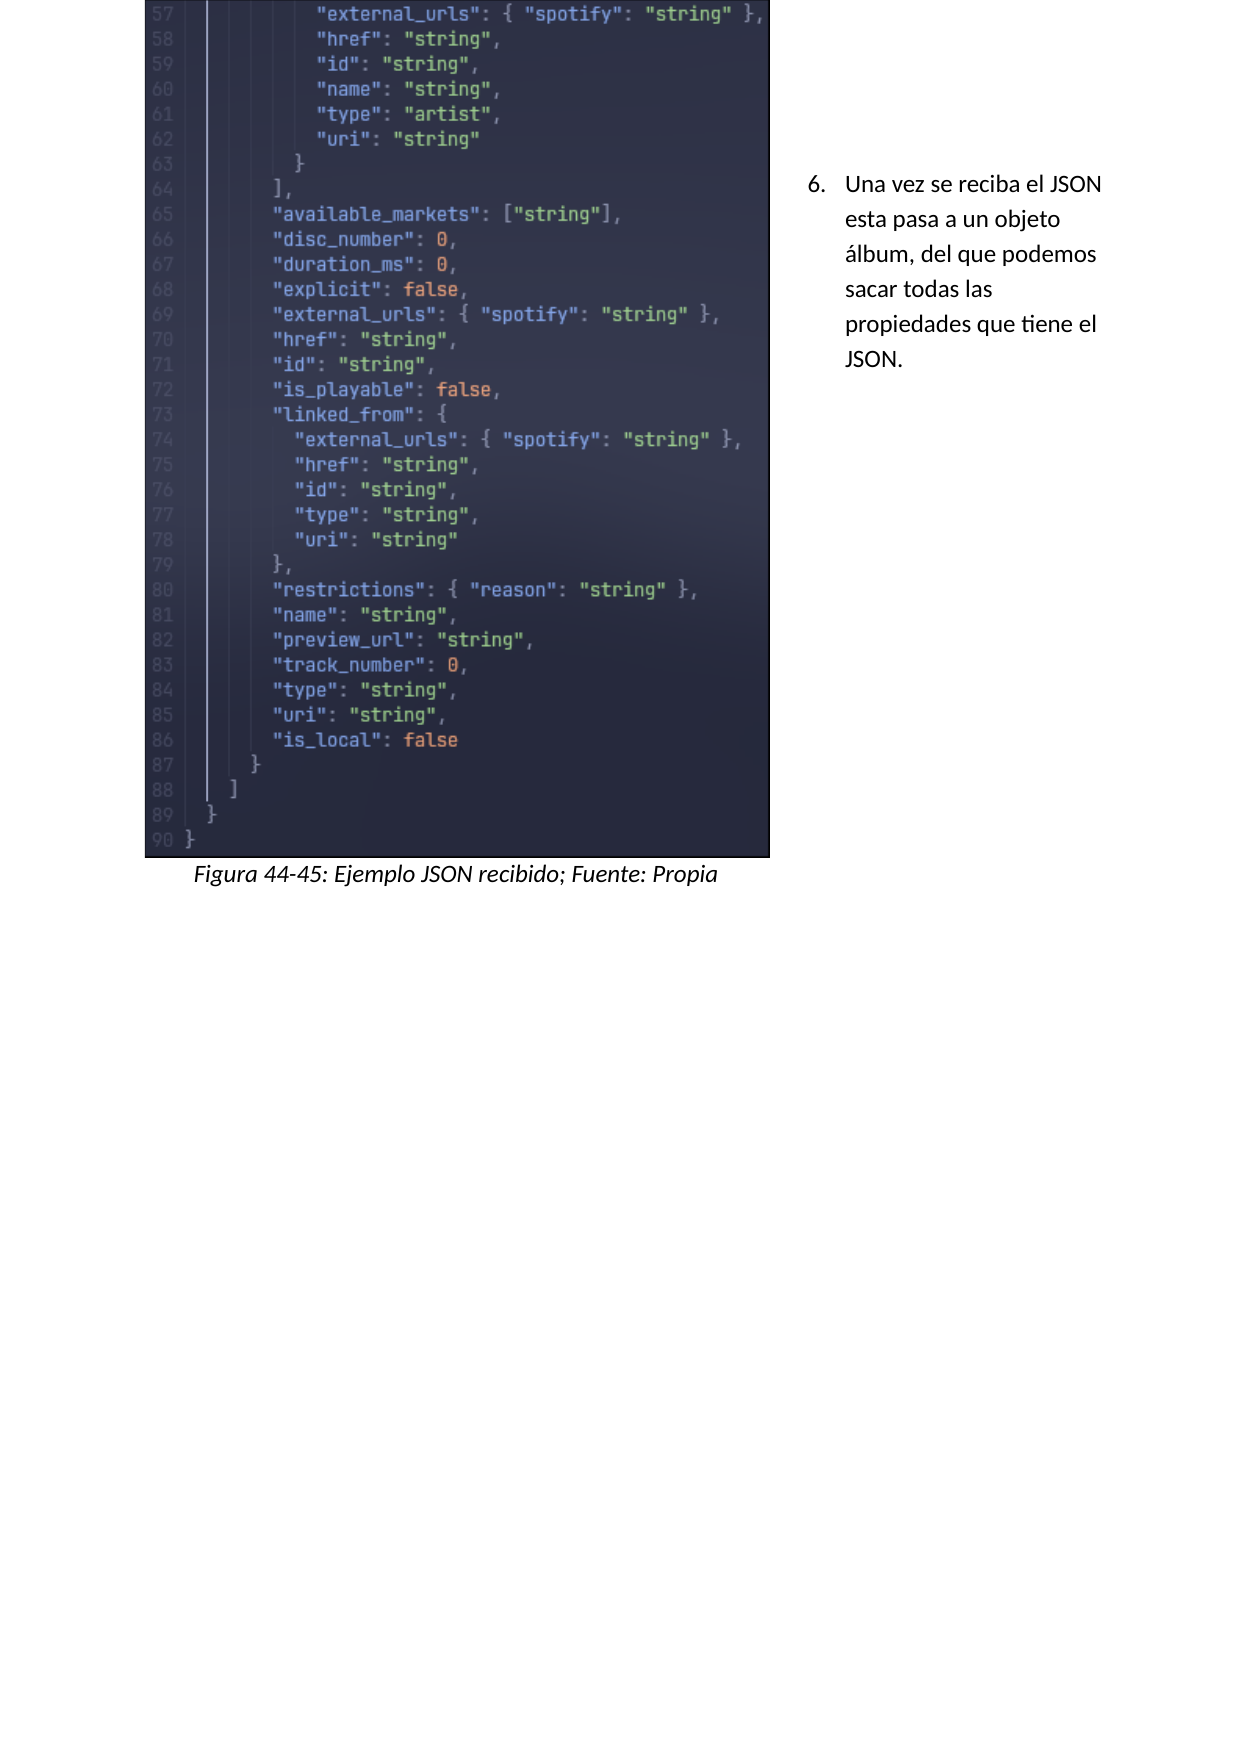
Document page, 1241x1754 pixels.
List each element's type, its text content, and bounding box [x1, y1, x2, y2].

text Figura 44-45: Ejemplo JSON recibido; Fuente: Propia [145, 858, 770, 888]
list Una vez se reciba el JSON esta pasa a un objeto álbum, del que podemos sacar todas las propiedades que tiene el JSON. [770, 168, 1122, 373]
picture [144, 0, 770, 858]
